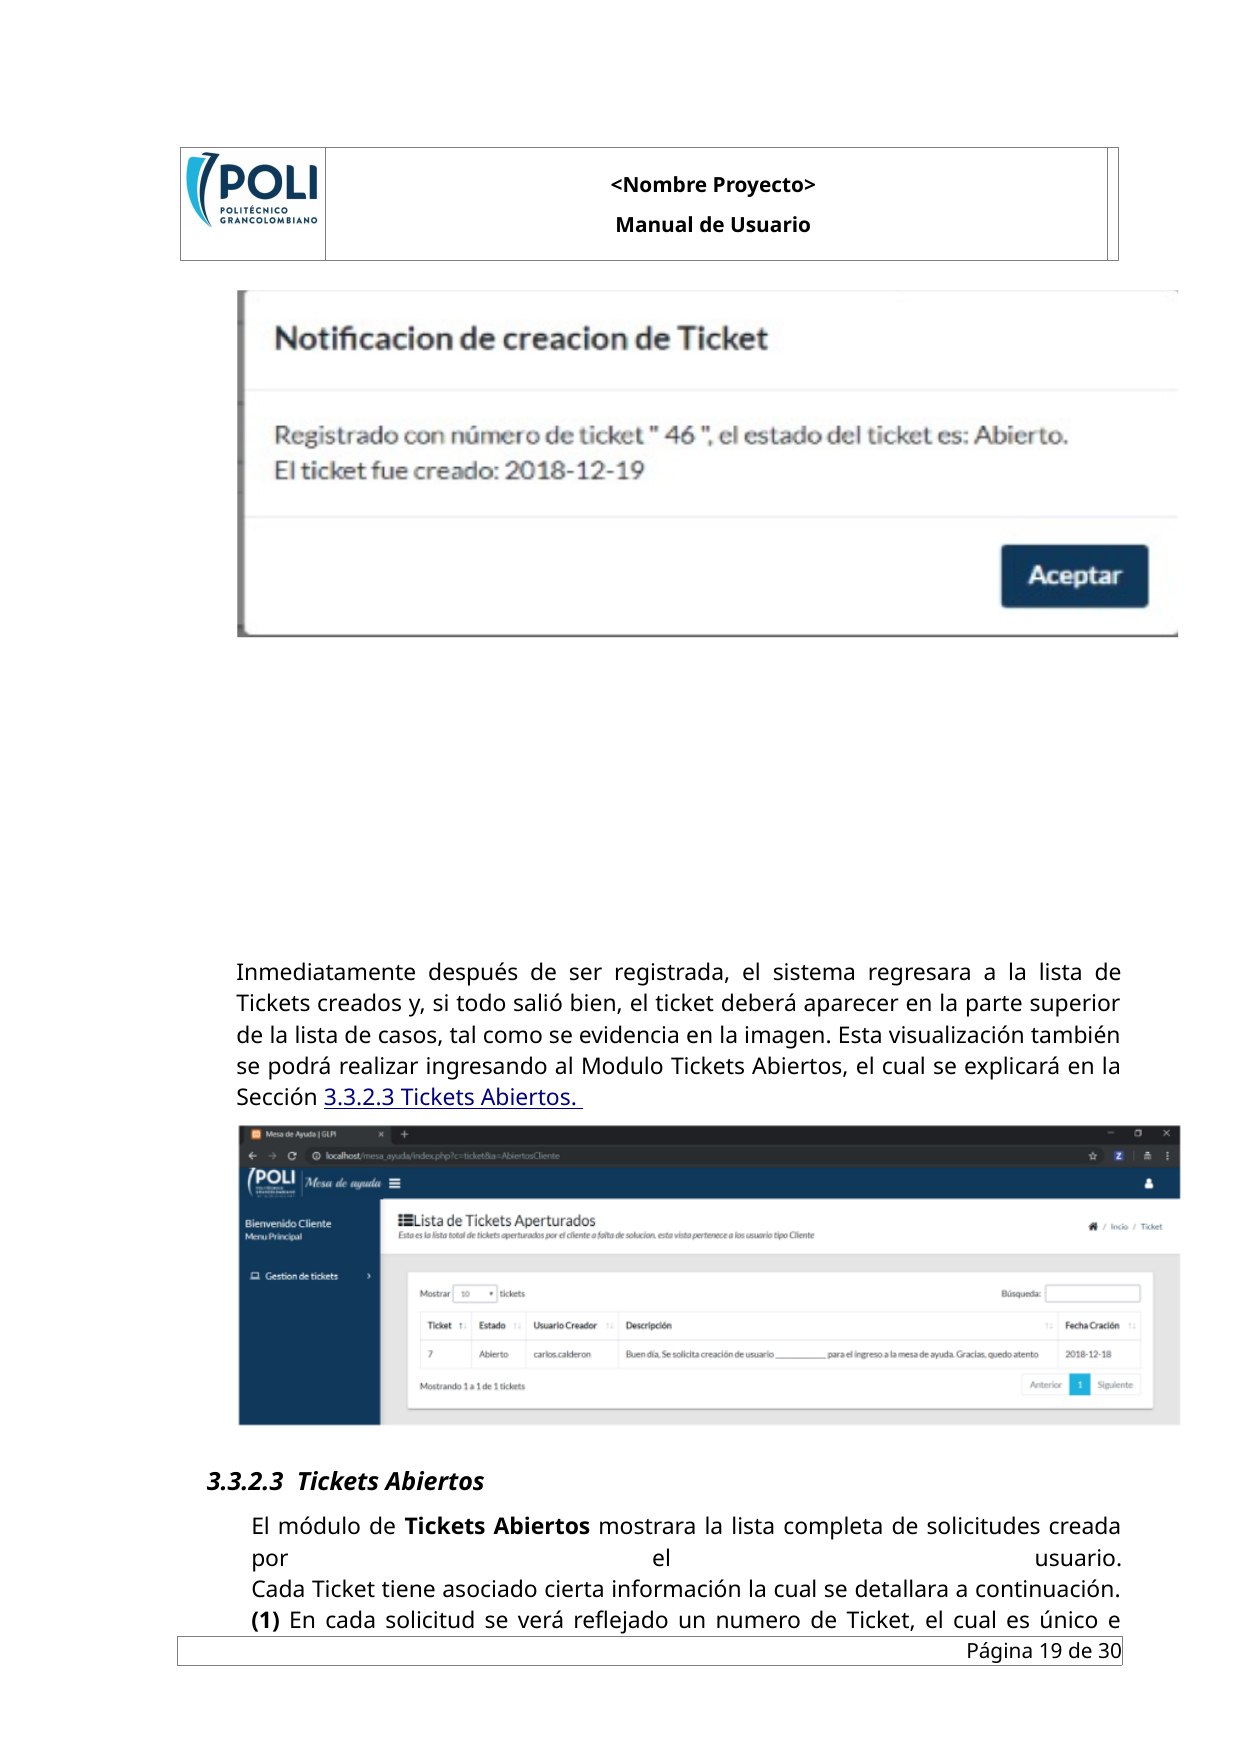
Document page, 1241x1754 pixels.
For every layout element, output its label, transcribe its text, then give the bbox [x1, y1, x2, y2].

text El módulo de Tickets Abiertos mostrara la lista completa de solicitudes creada por el usuario. Cada Ticket tiene asociado cierta información la cual se detallara a continuación. (1) En cada solicitud se verá reflejado un numero de Ticket, el cual es único e [251, 1510, 1122, 1635]
text Inmediatamente después de ser registrada, el sistema regresara a la lista de Tickets creados y, si todo salió bien, el ticket deberá aparecer en la parte superior de la lista de casos, tal como se evidencia en la imagen. Esta visualización también se podrá realizar ingresando al Modulo Tickets Abiertos, el cual se explicará en la Sección 3.3.2.3 Tickets Abiertos. [236, 956, 1122, 1112]
subtitle Tickets Abiertos [207, 1464, 1122, 1498]
